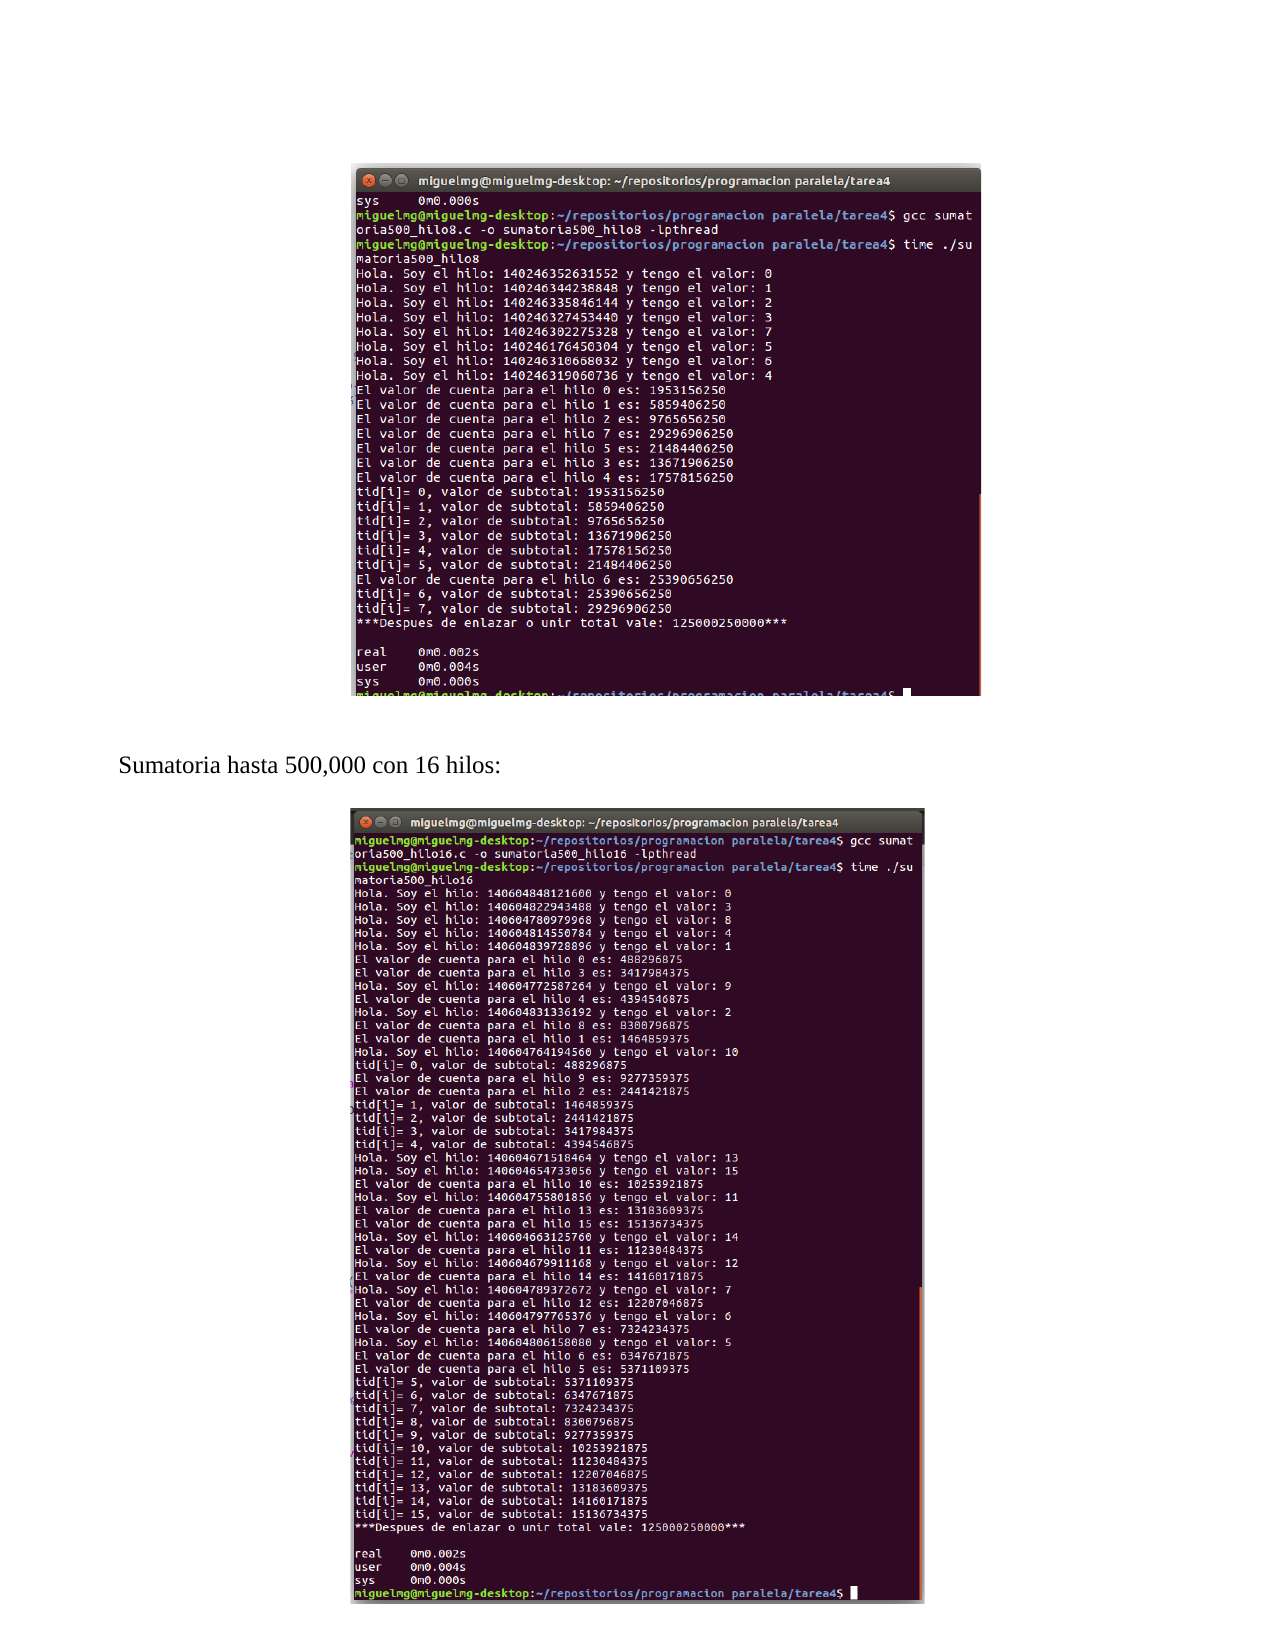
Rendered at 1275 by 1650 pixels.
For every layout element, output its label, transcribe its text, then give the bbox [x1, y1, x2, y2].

text Sumatoria hasta 500,000 con 16 hilos: [118, 751, 1157, 779]
picture [378, 163, 860, 696]
picture [350, 808, 775, 1604]
